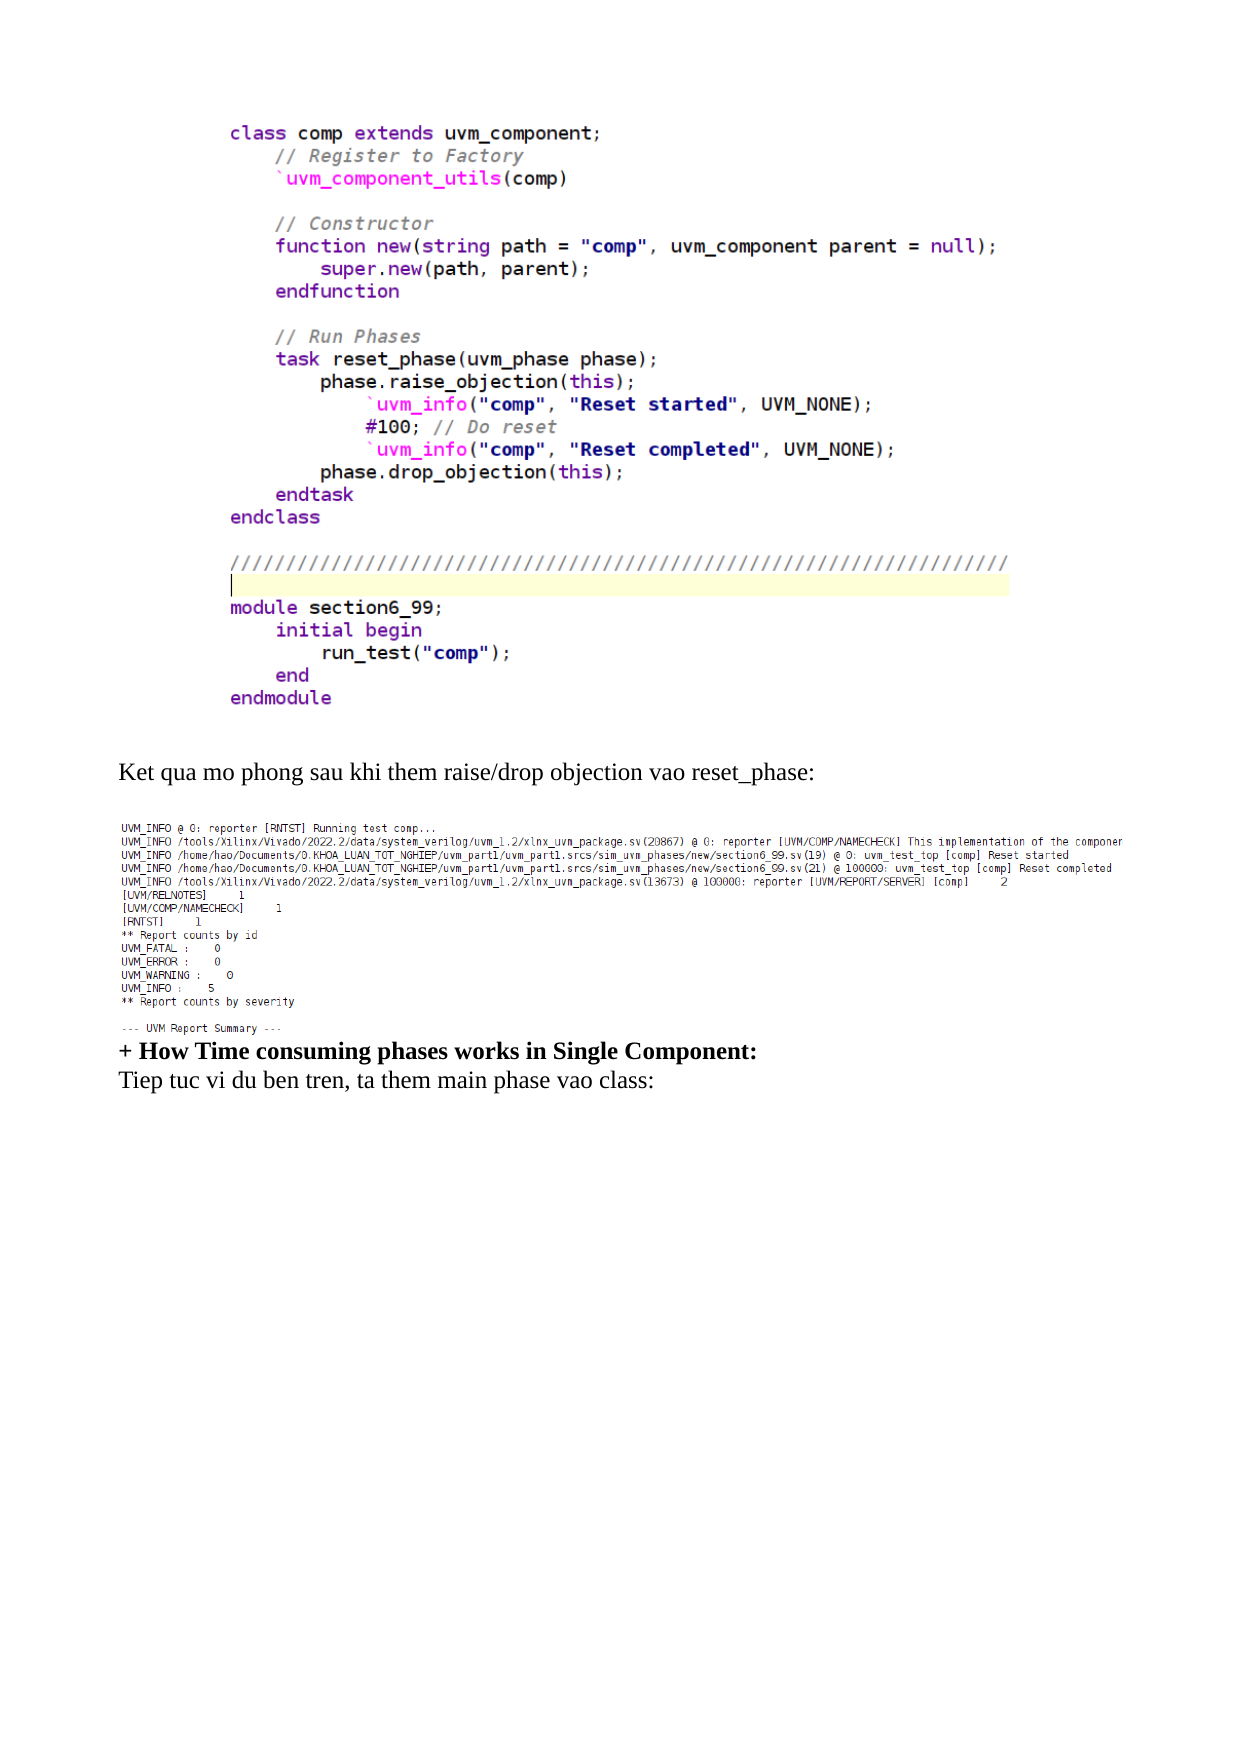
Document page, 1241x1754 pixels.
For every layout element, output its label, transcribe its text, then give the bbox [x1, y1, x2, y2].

text Ket qua mo phong sau khi them raise/drop objection vao reset_phase: [118, 118, 1122, 786]
text + How Time consuming phases works in Single Component: [118, 1037, 1122, 1065]
picture [230, 118, 1010, 729]
text Tiep tuc vi du ben tren, ta them main phase vao class: [118, 1065, 1122, 1094]
picture [118, 814, 1123, 1037]
